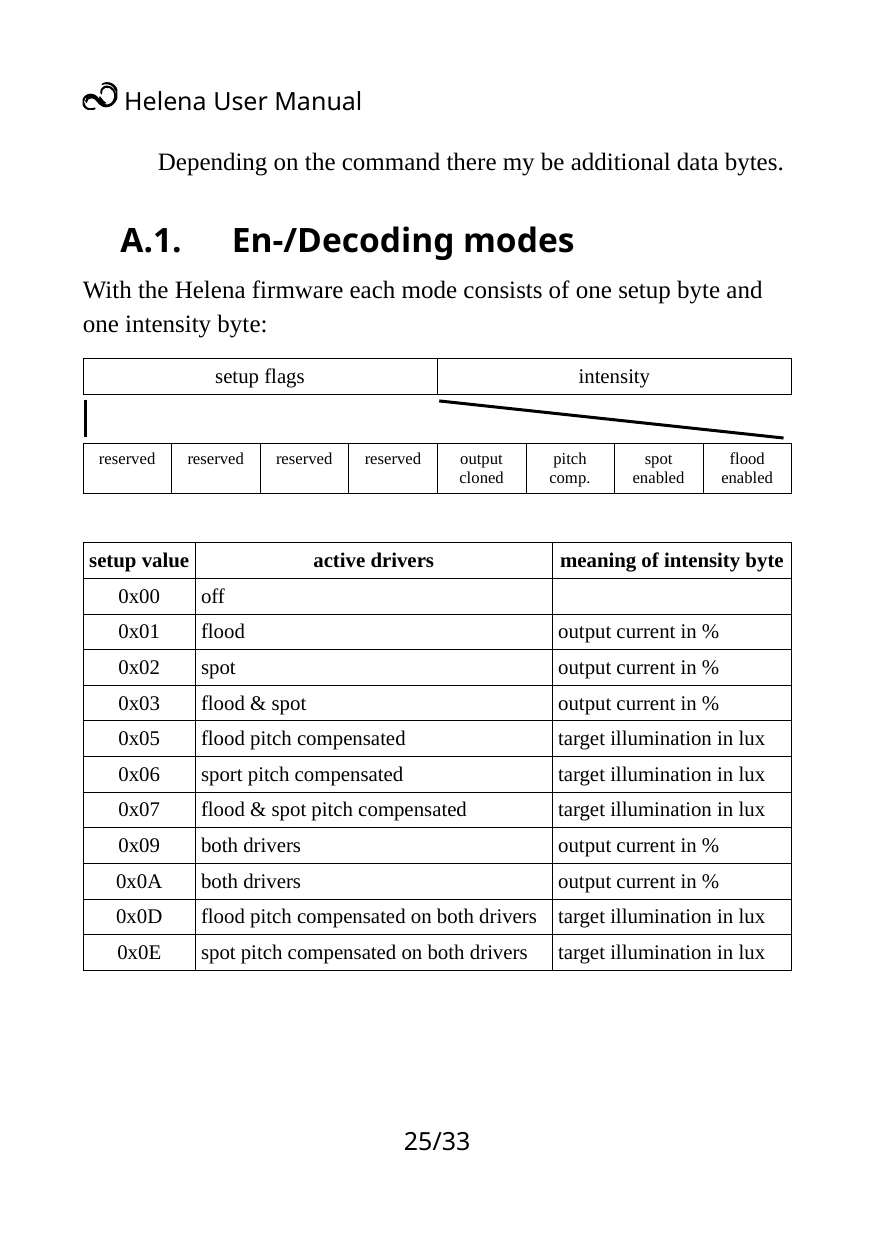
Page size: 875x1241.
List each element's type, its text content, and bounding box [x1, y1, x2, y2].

table_cell output current in % [553, 686, 791, 720]
table_header active drivers [196, 543, 552, 578]
table_header setup value [84, 543, 195, 578]
table_header pitch comp. [527, 444, 614, 493]
table_cell target illumination in lux [553, 900, 791, 934]
table_header intensity [438, 359, 791, 394]
table_cell 0x06 [84, 757, 195, 792]
subtitle En-/Decoding modes [120, 217, 791, 262]
table_cell output current in % [553, 828, 791, 863]
table_cell 0x02 [84, 650, 195, 685]
table_header spot enabled [615, 444, 703, 493]
table_cell flood [196, 615, 552, 649]
table_cell both drivers [196, 864, 552, 898]
table_cell flood pitch compensated on both drivers [196, 900, 552, 934]
table_cell output current in % [553, 864, 791, 898]
table_cell 0x00 [84, 579, 195, 613]
table_cell spot [196, 650, 552, 685]
table_header output cloned [438, 444, 526, 493]
text With the Helena firmware each mode consists of one setup byte and one intensity byte: [83, 275, 791, 338]
table_cell both drivers [196, 828, 552, 863]
table_cell 0x0E [84, 935, 195, 970]
table_cell sport pitch compensated [196, 757, 552, 792]
table_cell target illumination in lux [553, 793, 791, 827]
table_header reserved [84, 444, 171, 493]
table_cell 0x0D [84, 900, 195, 934]
table_cell flood & spot [196, 686, 552, 720]
table_header flood enabled [704, 444, 791, 493]
table_header meaning of intensity byte [553, 543, 791, 578]
table_cell spot pitch compensated on both drivers [196, 935, 552, 970]
table_cell 0x07 [84, 793, 195, 827]
list Depending on the command there my be additional data bytes. [83, 147, 791, 175]
table_header reserved [349, 444, 437, 493]
table_cell 0x03 [84, 686, 195, 720]
table_cell flood & spot pitch compensated [196, 793, 552, 827]
table_cell output current in % [553, 650, 791, 685]
table_header setup flags [84, 359, 437, 394]
table_cell target illumination in lux [553, 721, 791, 756]
table_cell 0x05 [84, 721, 195, 756]
table_cell [553, 579, 791, 613]
table_header reserved [261, 444, 348, 493]
table_cell 0x09 [84, 828, 195, 863]
table_cell flood pitch compensated [196, 721, 552, 756]
table_header reserved [172, 444, 260, 493]
table_cell target illumination in lux [553, 757, 791, 792]
table_cell 0x0A [84, 864, 195, 898]
table_cell 0x01 [84, 615, 195, 649]
table_cell output current in % [553, 615, 791, 649]
table_cell off [196, 579, 552, 613]
table_cell target illumination in lux [553, 935, 791, 970]
